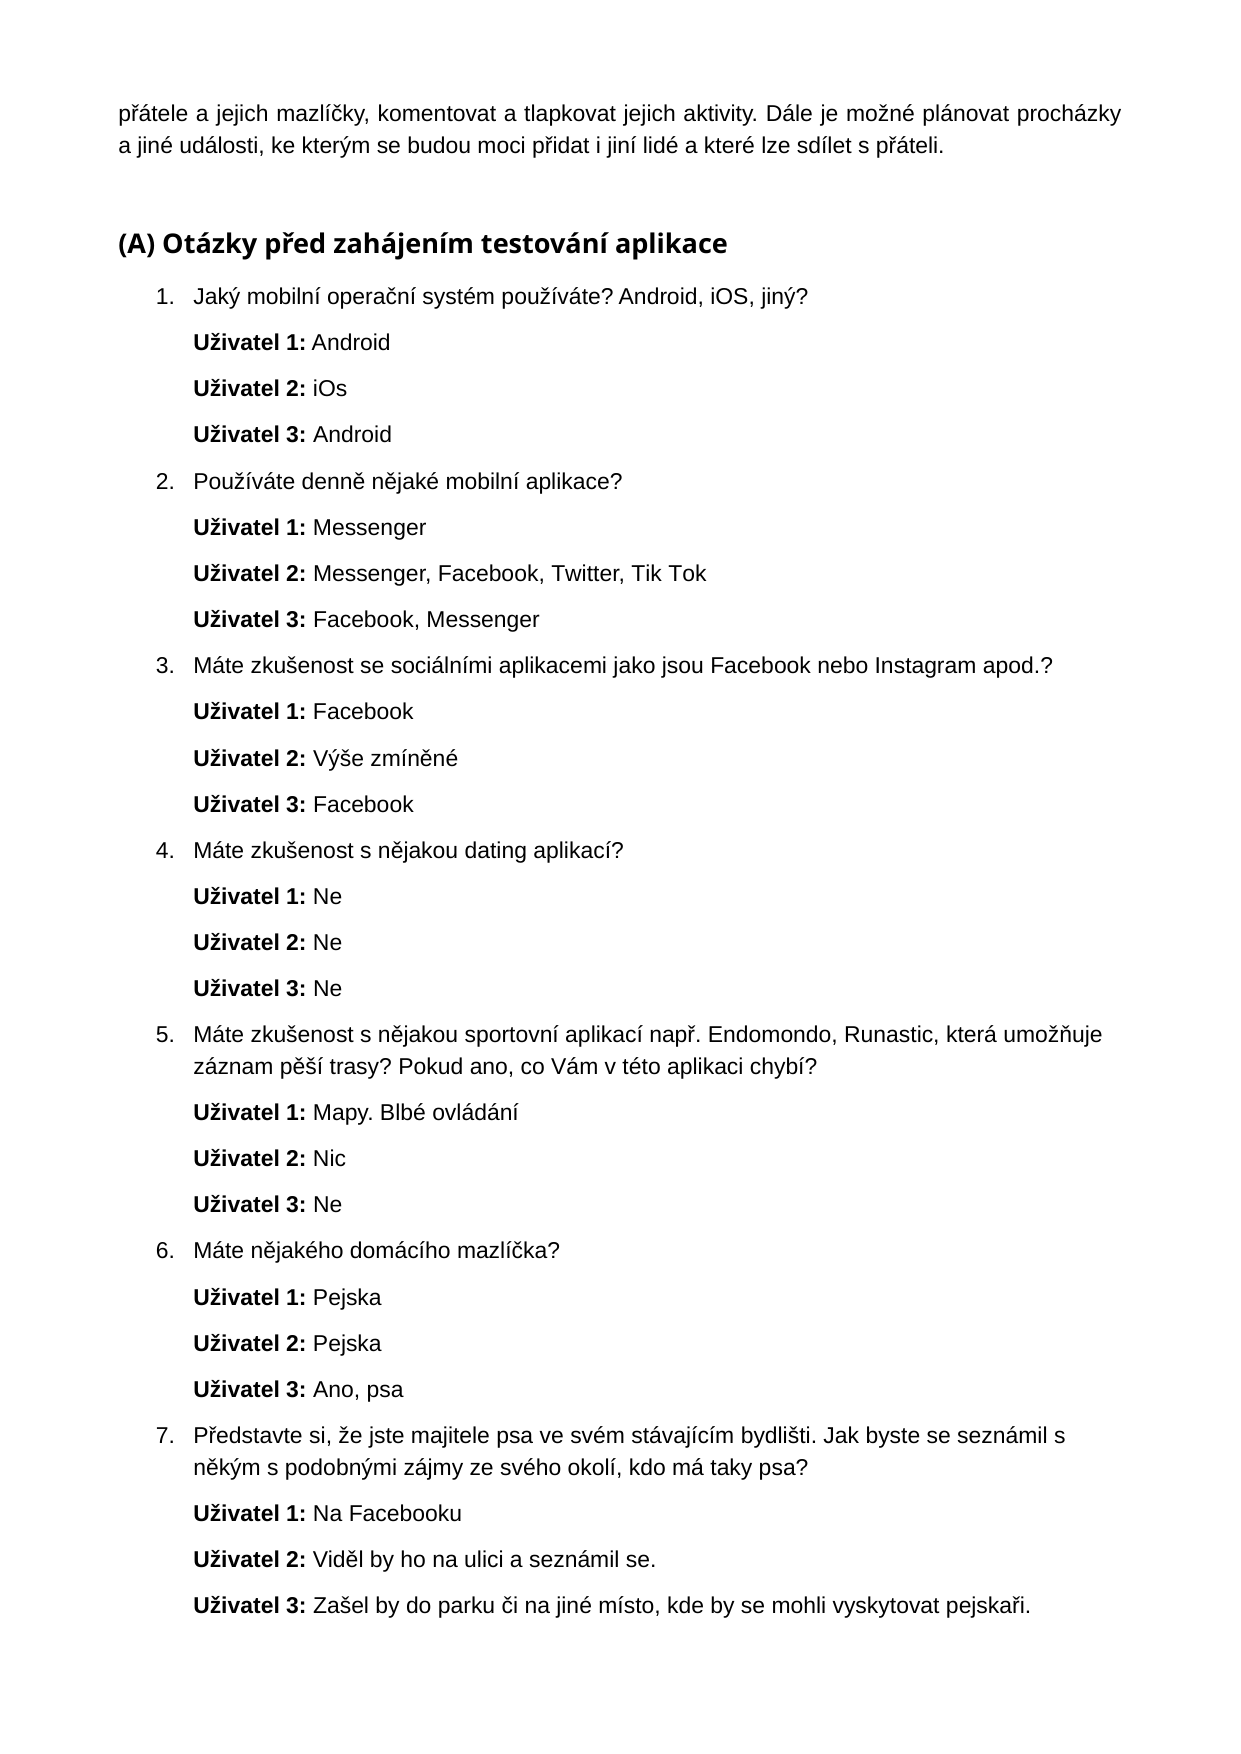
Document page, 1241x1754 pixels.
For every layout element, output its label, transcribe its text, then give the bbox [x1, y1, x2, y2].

list Máte zkušenost s nějakou sportovní aplikací např. Endomondo, Runastic, která umožňuje záznam pěší trasy? Pokud ano, co Vám v této aplikaci chybí? [156, 1021, 1122, 1079]
list Představte si, že jste majitele psa ve svém stávajícím bydlišti. Jak byste se seznámil s někým s podobnými zájmy ze svého okolí, kdo má taky psa? [156, 1422, 1122, 1480]
text Uživatel 1: Ne [193, 883, 1122, 909]
text Uživatel 2: Pejska [193, 1330, 1122, 1356]
list Máte nějakého domácího mazlíčka? [156, 1237, 1122, 1264]
text Uživatel 2: Ne [193, 929, 1122, 955]
text Uživatel 1: Pejska [193, 1284, 1122, 1310]
text Uživatel 2: Nic [193, 1145, 1122, 1172]
text Uživatel 3: Facebook, Messenger [193, 606, 1122, 632]
text Uživatel 1: Messenger [193, 514, 1122, 540]
text (A) Otázky před zahájením testování aplikace [118, 224, 1122, 261]
text Uživatel 2: Viděl by ho na ulici a seznámil se. [193, 1546, 1122, 1572]
text přátele a jejich mazlíčky, komentovat a tlapkovat jejich aktivity. Dále je možné plánovat procházky a jiné události, ke kterým se budou moci přidat i jiní lidé a které lze sdílet s přáteli. [118, 100, 1122, 158]
list Máte zkušenost se sociálními aplikacemi jako jsou Facebook nebo Instagram apod.? [156, 652, 1122, 678]
text Uživatel 3: Ne [193, 975, 1122, 1002]
text Uživatel 2: Výše zmíněné [193, 744, 1122, 771]
text Uživatel 3: Facebook [193, 791, 1122, 817]
text Uživatel 2: Messenger, Facebook, Twitter, Tik Tok [193, 560, 1122, 586]
text Uživatel 2: iOs [193, 375, 1122, 402]
text Uživatel 1: Mapy. Blbé ovládání [193, 1099, 1122, 1125]
text Uživatel 3: Ano, psa [193, 1376, 1122, 1402]
text Uživatel 1: Facebook [193, 698, 1122, 725]
list Jaký mobilní operační systém používáte? Android, iOS, jiný? [156, 283, 1122, 309]
list Máte zkušenost s nějakou dating aplikací? [156, 837, 1122, 863]
text Uživatel 3: Zašel by do parku či na jiné místo, kde by se mohli vyskytovat pejskaři. [193, 1592, 1122, 1618]
text Uživatel 3: Android [193, 421, 1122, 448]
list Používáte denně nějaké mobilní aplikace? [156, 468, 1122, 494]
text Uživatel 1: Android [193, 329, 1122, 356]
text Uživatel 3: Ne [193, 1191, 1122, 1218]
text Uživatel 1: Na Facebooku [193, 1500, 1122, 1526]
